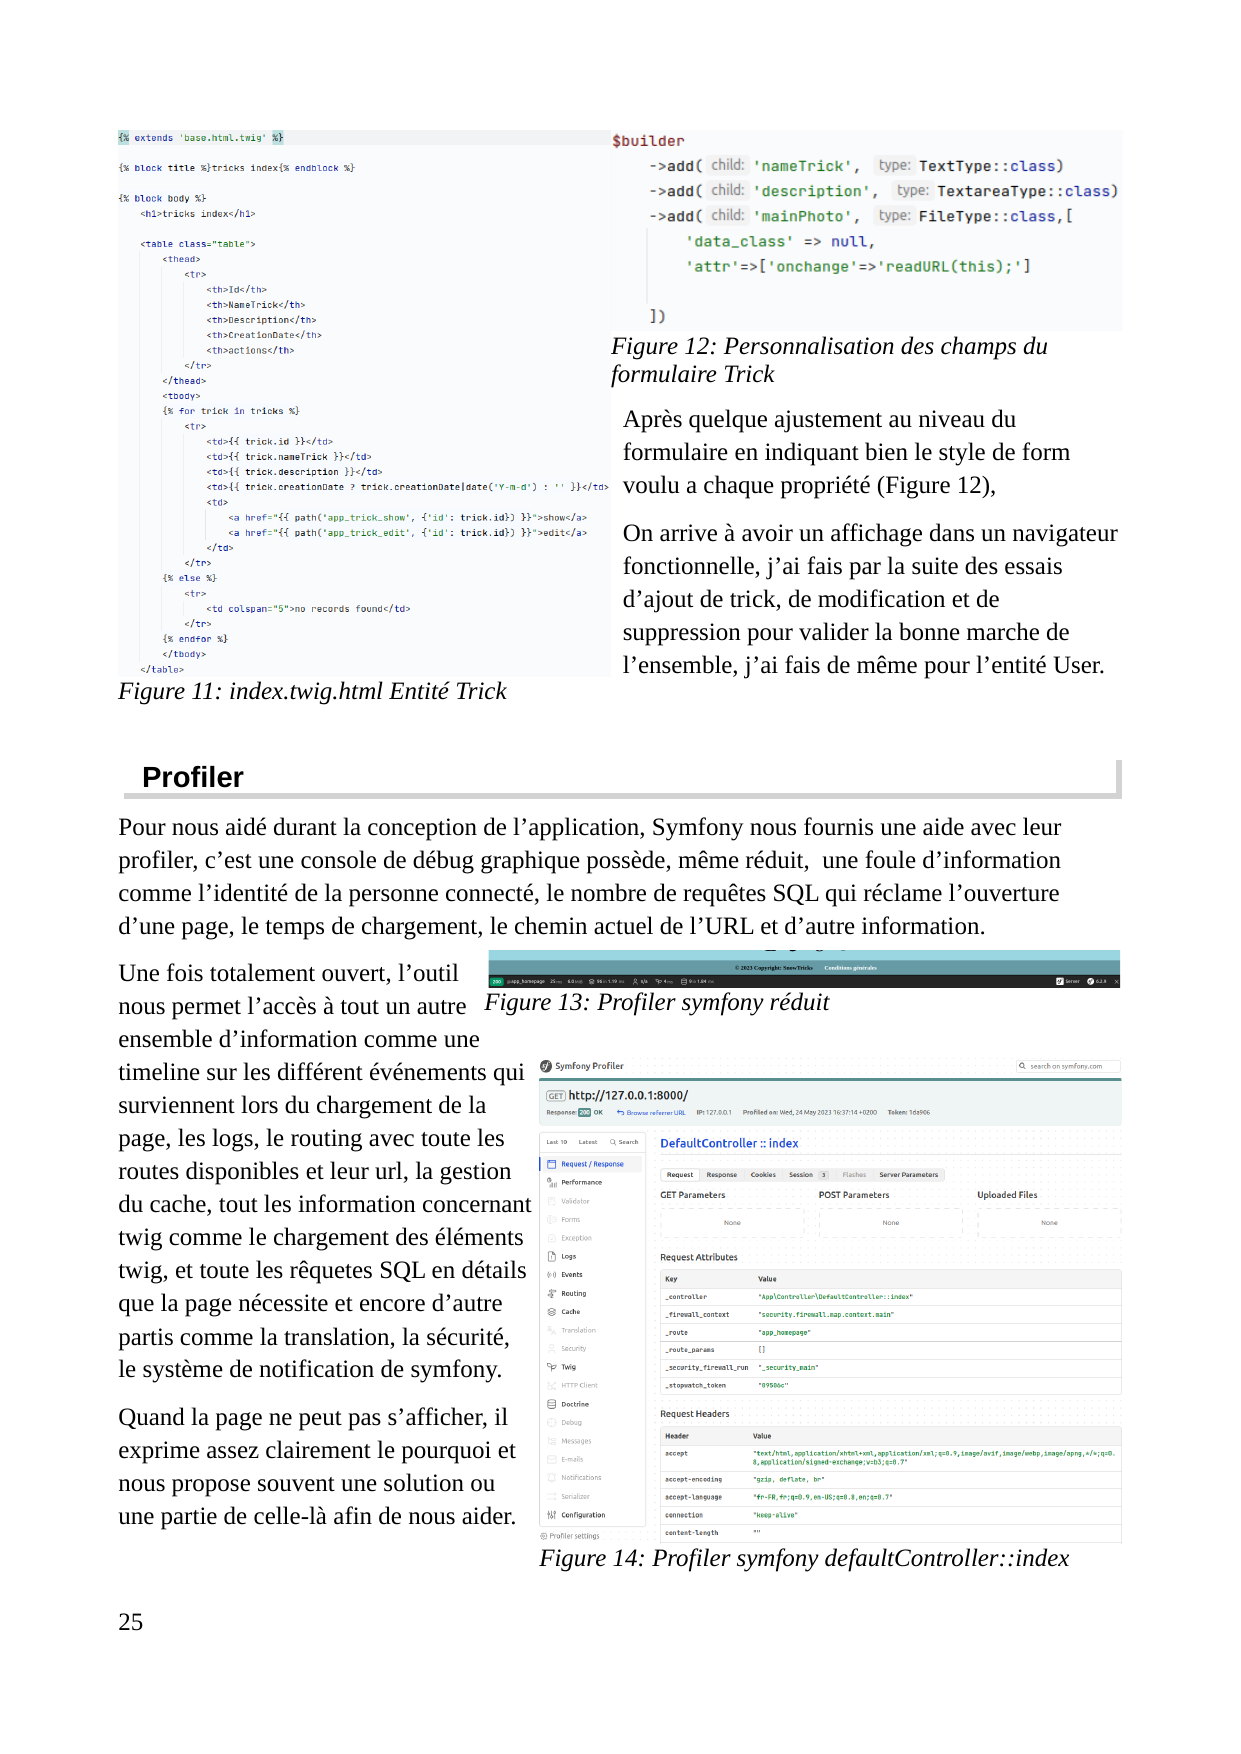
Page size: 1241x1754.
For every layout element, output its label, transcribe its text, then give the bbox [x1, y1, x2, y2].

text [118, 118, 1123, 130]
picture [539, 1058, 1123, 1544]
text Après quelque ajustement au niveau du formulaire en indiquant bien le style de form voulu a chaque propriété (Figure 12), [611, 388, 1123, 499]
text Quand la page ne peut pas s’afficher, il exprime assez clairement le pourquoi et nous propose souvent une solution ou une partie de celle-là afin de nous aider. [118, 1402, 539, 1530]
text Figure 12: Personnalisation des champs du formulaire Trick [611, 331, 1123, 388]
text Figure 11: index.twig.html Entité Trick [118, 677, 611, 705]
picture [117, 130, 1123, 677]
subtitle Profiler [118, 760, 1116, 793]
text Une fois totalement ouvert, l’outil nous permet l’accès à tout un autre ensemble d’information comme une timeline sur les différent événements qui surviennent lors du chargement de la page, les logs, le routing avec toute les routes disponibles et leur url, la gestion du cache, tout les information concernant twig comme le chargement des éléments twig, et toute les rêquetes SQL en détails que la page nécessite et encore d’autre partis comme la translation, la sécurité, le système de notification de symfony. [118, 951, 1122, 1383]
text On arrive à avoir un affichage dans un navigateur fonctionnelle, j’ai fais par la suite des essais d’ajout de trick, de modification et de suppression pour valider la bonne marche de l’ensemble, j’ai fais de même pour l’entité User. [611, 518, 1122, 679]
text [118, 705, 611, 712]
text Pour nous aidé durant la conception de l’application, Symfony nous fournis une aide avec leur profiler, c’est une console de débug graphique possède, même réduit, une foule d’information comme l’identité de la personne connecté, le nombre de requêtes SQL qui réclame l’ouverture d’une page, le temps de chargement, le chemin actuel de l’URL et d’autre information. [118, 812, 1122, 939]
text Figure 14: Profiler symfony defaultController::index [539, 1544, 1122, 1572]
text Figure 13: Profiler symfony réduit [484, 963, 1122, 1016]
